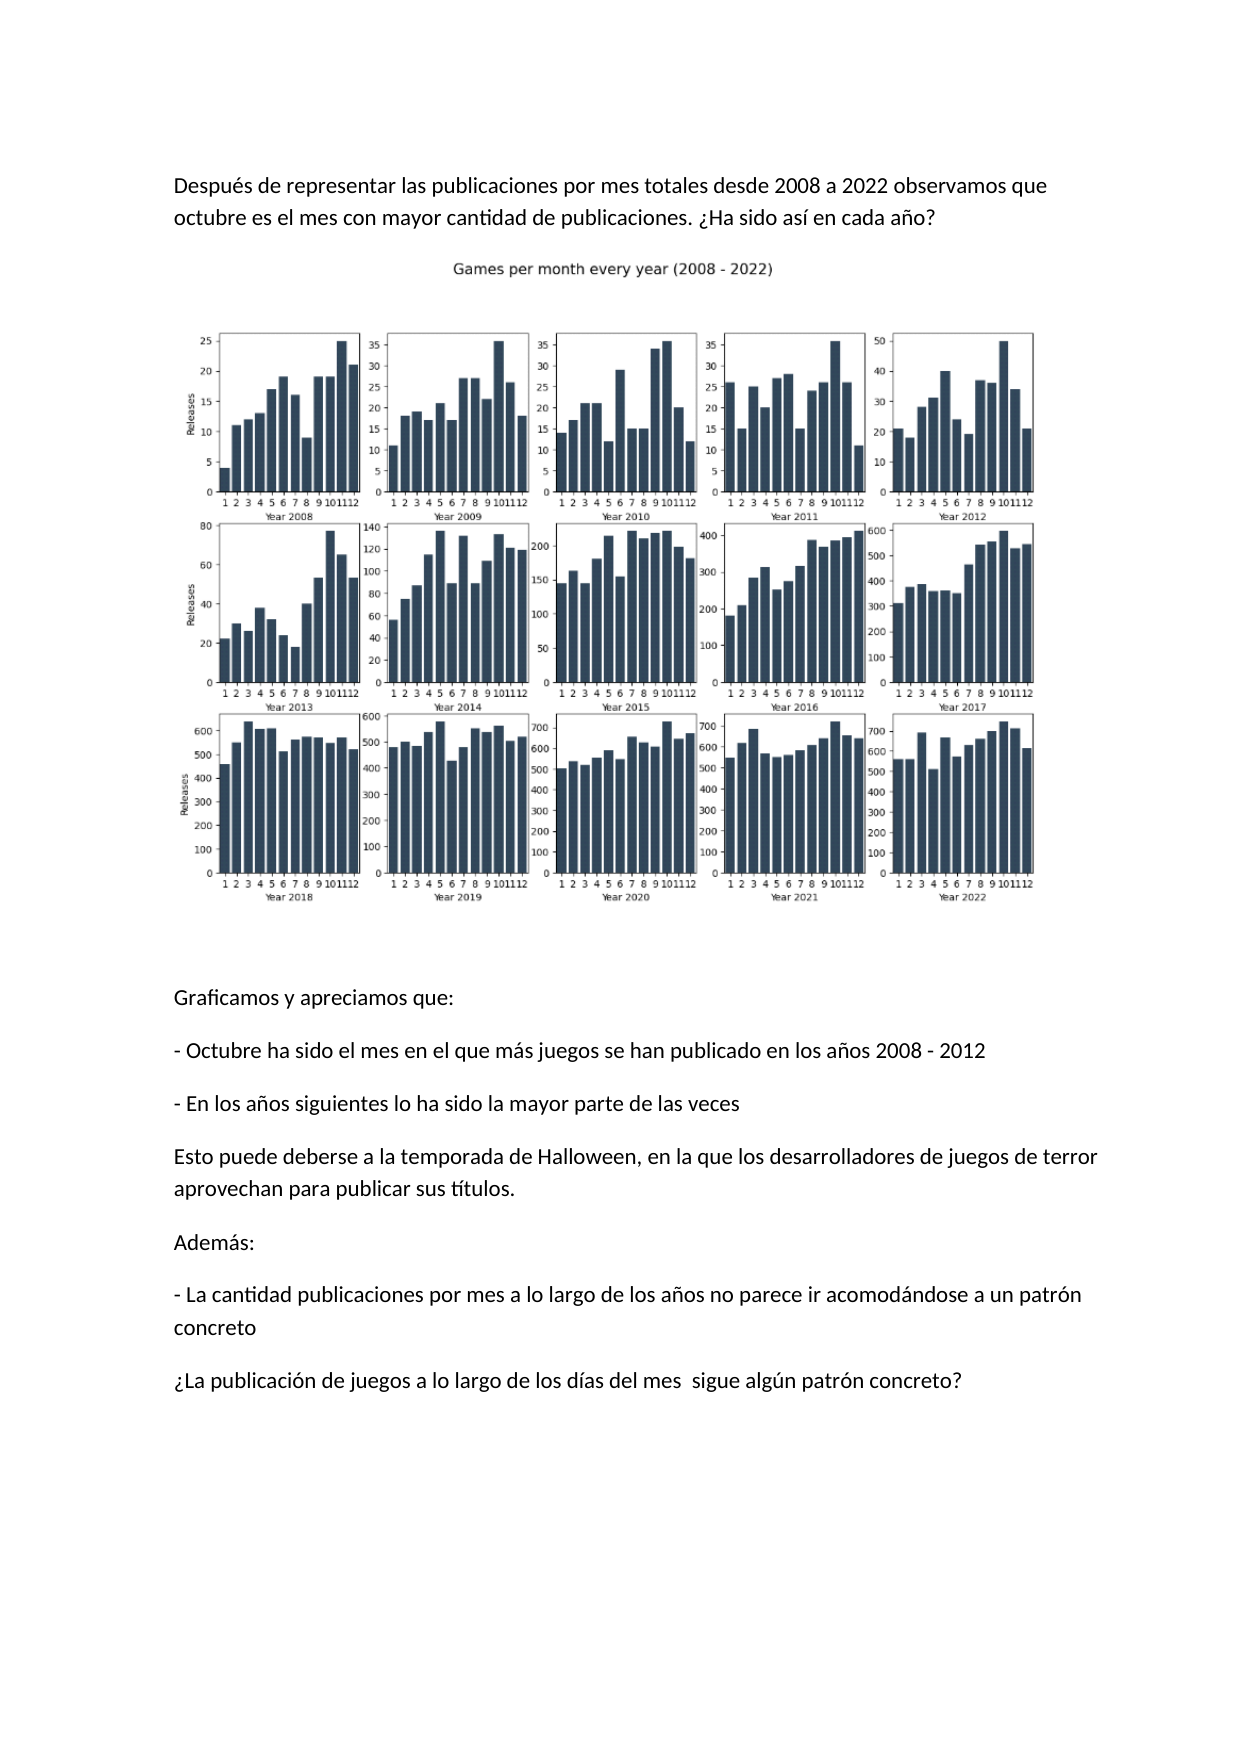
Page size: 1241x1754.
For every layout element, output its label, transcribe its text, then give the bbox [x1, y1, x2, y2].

text Esto puede deberse a la temporada de Halloween, en la que los desarrolladores de juegos de terror aprovechan para publicar sus títulos. [174, 1142, 1122, 1203]
text - La cantidad publicaciones por mes a lo largo de los años no parece ir acomodándose a un patrón concreto [174, 1281, 1122, 1341]
text Graficamos y apreciamos que: [174, 983, 1122, 1011]
text Además: [174, 1228, 1122, 1256]
text Después de representar las publicaciones por mes totales desde 2008 a 2022 observamos que octubre es el mes con mayor cantidad de publicaciones. ¿Ha sido así en cada año? [174, 171, 1122, 231]
text - Octubre ha sido el mes en el que más juegos se han publicado en los años 2008 - 2012 [174, 1036, 1122, 1064]
text ¿La publicación de juegos a lo largo de los días del mes sigue algún patrón concreto? [174, 1366, 1122, 1394]
text - En los años siguientes lo ha sido la mayor parte de las veces [174, 1089, 1122, 1117]
